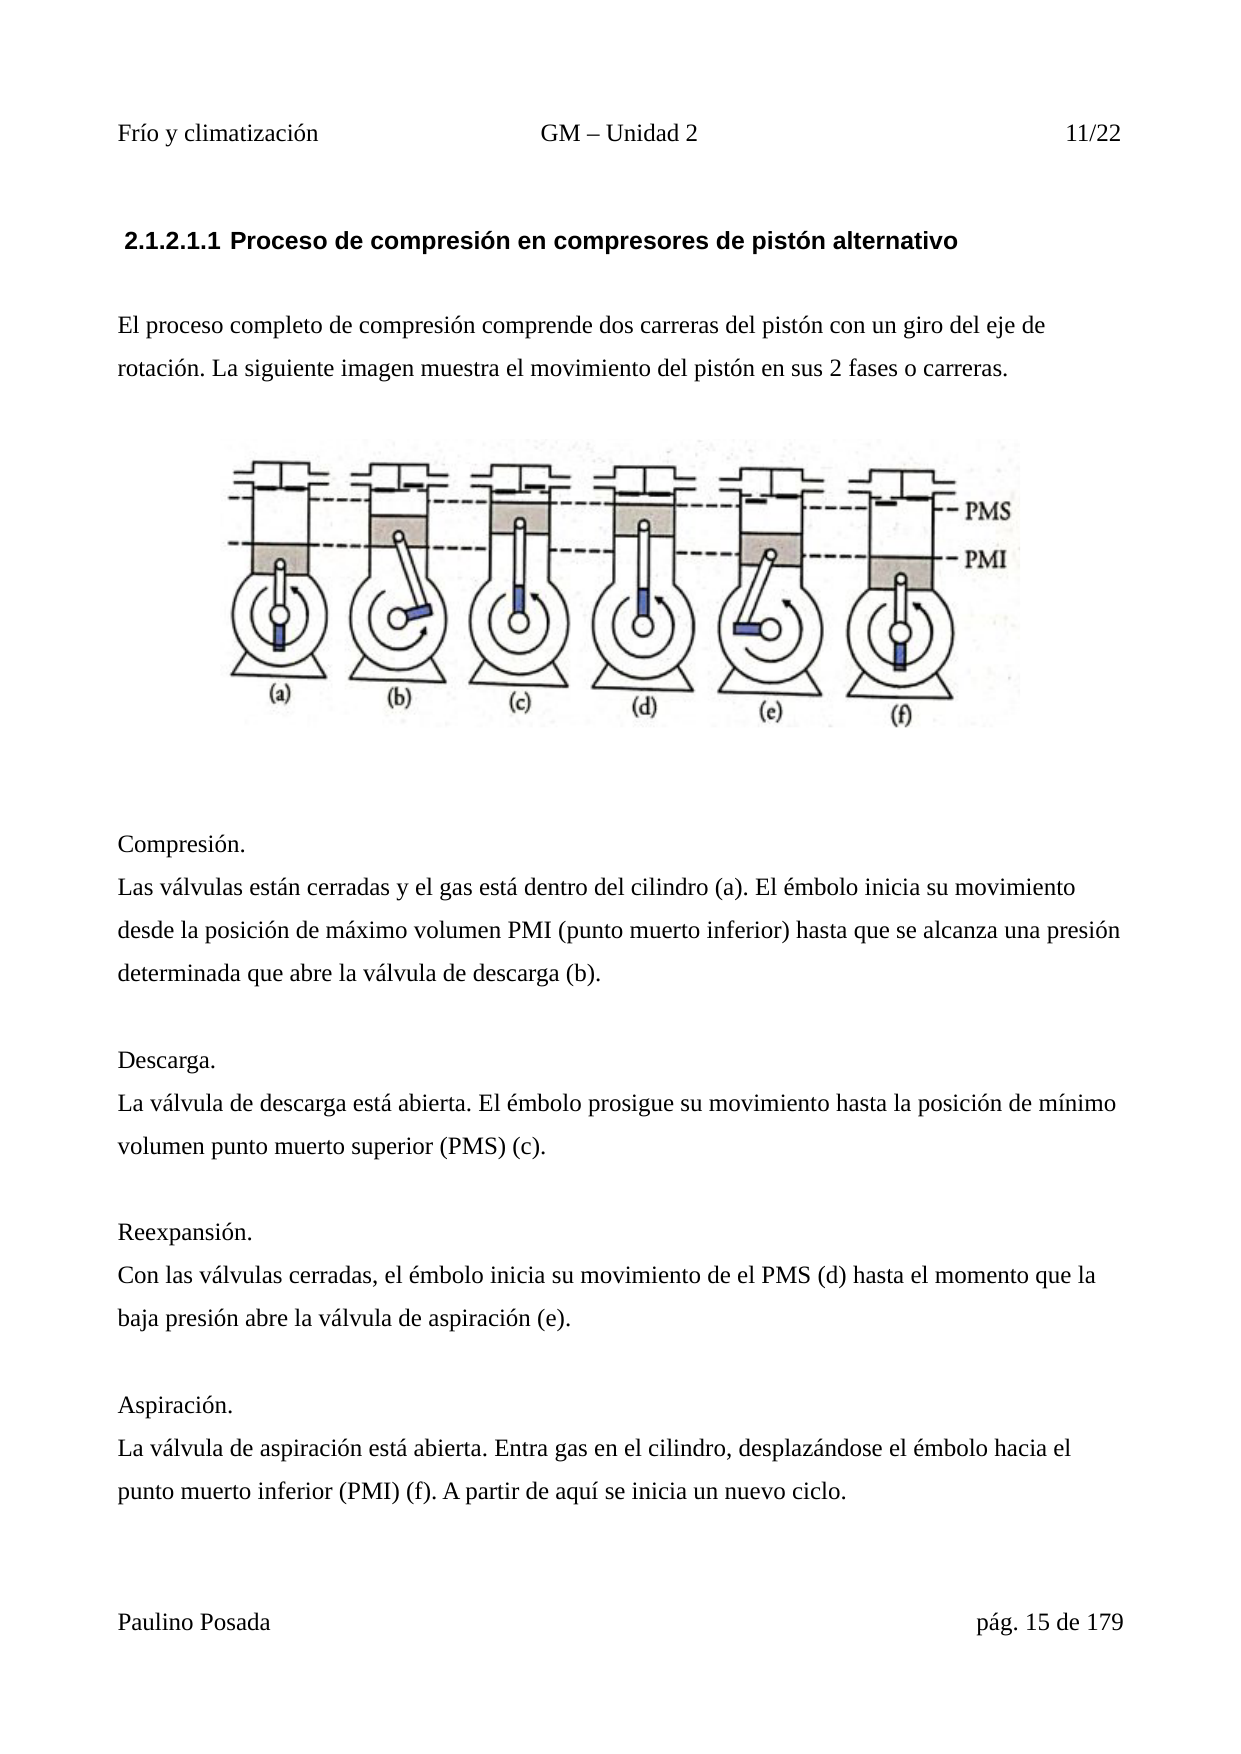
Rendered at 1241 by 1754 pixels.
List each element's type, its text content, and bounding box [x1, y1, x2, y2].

text La válvula de descarga está abierta. El émbolo prosigue su movimiento hasta la posición de mínimo volumen punto muerto superior (PMS) (c). [117, 1088, 1123, 1160]
text punto muerto inferior (PMI) (f). A partir de aquí se inicia un nuevo ciclo. [117, 1476, 1123, 1505]
text La válvula de aspiración está abierta. Entra gas en el cilindro, desplazándose el émbolo hacia el [117, 1433, 1123, 1462]
text Compresión. [117, 829, 1123, 858]
subtitle Proceso de compresión en compresores de pistón alternativo [117, 226, 1123, 254]
picture [220, 439, 1021, 729]
text El proceso completo de compresión comprende dos carreras del pistón con un giro del eje de rotación. La siguiente imagen muestra el movimiento del pistón en sus 2 fases o carreras. [117, 310, 1123, 382]
text Con las válvulas cerradas, el émbolo inicia su movimiento de el PMS (d) hasta el momento que la baja presión abre la válvula de aspiración (e). [117, 1260, 1123, 1332]
text Descarga. [117, 1045, 1123, 1073]
text Aspiración. [117, 1390, 1123, 1418]
text Las válvulas están cerradas y el gas está dentro del cilindro (a). El émbolo inicia su movimiento desde la posición de máximo volumen PMI (punto muerto inferior) hasta que se alcanza una presión determinada que abre la válvula de descarga (b). [117, 872, 1123, 987]
text Reexpansión. [117, 1217, 1123, 1246]
